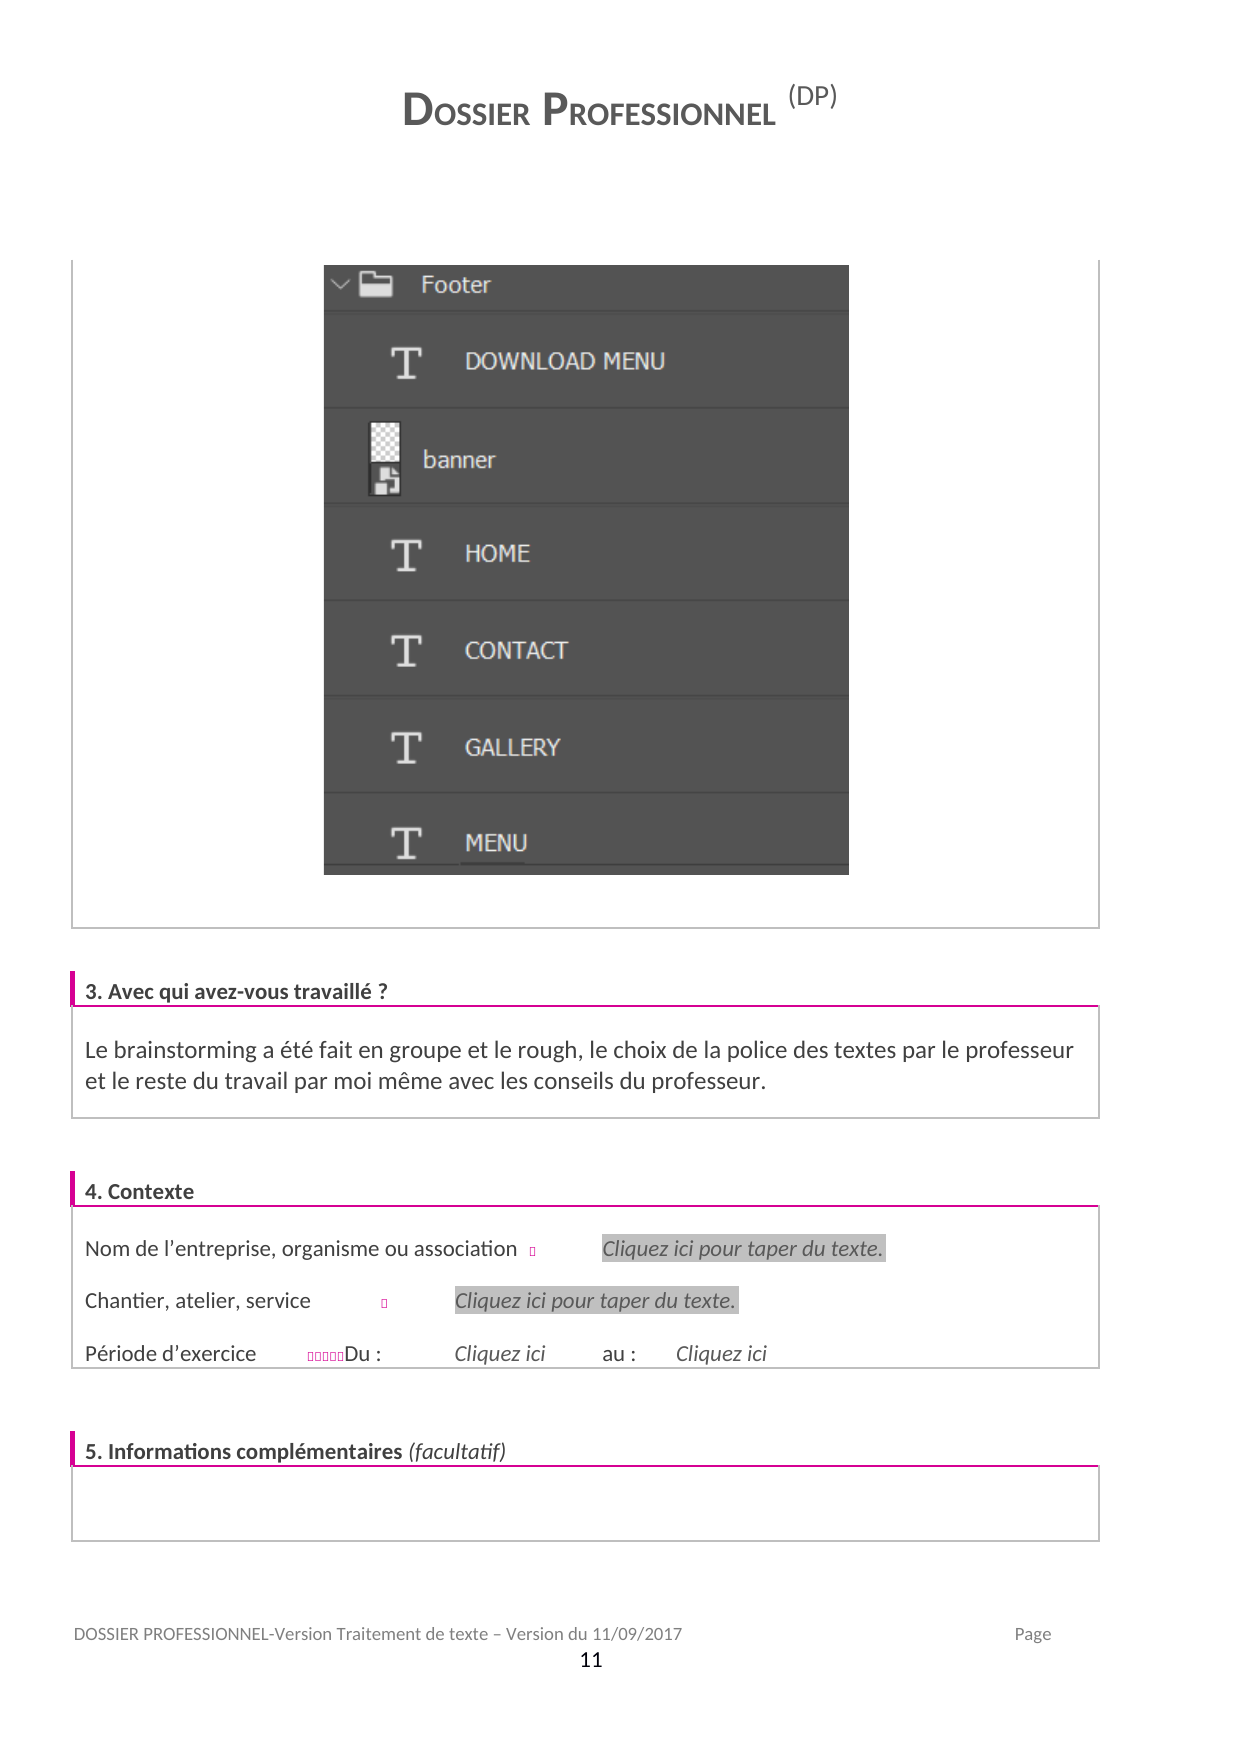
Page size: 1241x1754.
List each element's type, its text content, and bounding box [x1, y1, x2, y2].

table_cell 5. Informations complémentaires (facultatif) [75, 1431, 1091, 1465]
table_cell [73, 1467, 1098, 1482]
table_cell Le brainstorming a été fait en groupe et le rough, le choix de la police des textes par le professeur et le reste du travail par moi même avec les conseils du professeur. [73, 1029, 1098, 1096]
table_cell [576, 1207, 1098, 1228]
table_cell [72, 1400, 1091, 1431]
table_cell [73, 260, 1098, 905]
table_cell Période d’exercice Du : Cliquez ici au : Cliquez ici [73, 1321, 1098, 1367]
table_cell [73, 905, 1098, 927]
table_cell [72, 1150, 1099, 1171]
table_cell [72, 1369, 1091, 1400]
picture [323, 265, 849, 875]
table_cell [1091, 1400, 1099, 1431]
table_cell [1091, 1431, 1099, 1465]
table_cell [72, 929, 1099, 950]
table_cell Chantier, atelier, service  [73, 1268, 442, 1321]
table_cell Nom de l’entreprise, organisme ou association  [73, 1228, 576, 1268]
table_cell Cliquez ici pour taper du texte. [442, 1268, 1098, 1321]
table_cell [73, 1207, 576, 1228]
table_cell [73, 1482, 1098, 1518]
table_cell [1091, 1369, 1099, 1400]
table_cell 3. Avec qui avez-vous travaillé ? [75, 971, 1099, 1005]
table_cell [72, 1119, 1091, 1150]
table_cell [72, 950, 1099, 971]
table_cell [1091, 1119, 1099, 1150]
table_cell [73, 1007, 1098, 1028]
table_cell 4. Contexte [75, 1171, 1099, 1205]
table_cell [73, 1096, 1098, 1117]
table_cell Cliquez ici pour taper du texte. [576, 1228, 1098, 1268]
table_cell [73, 1518, 1098, 1539]
